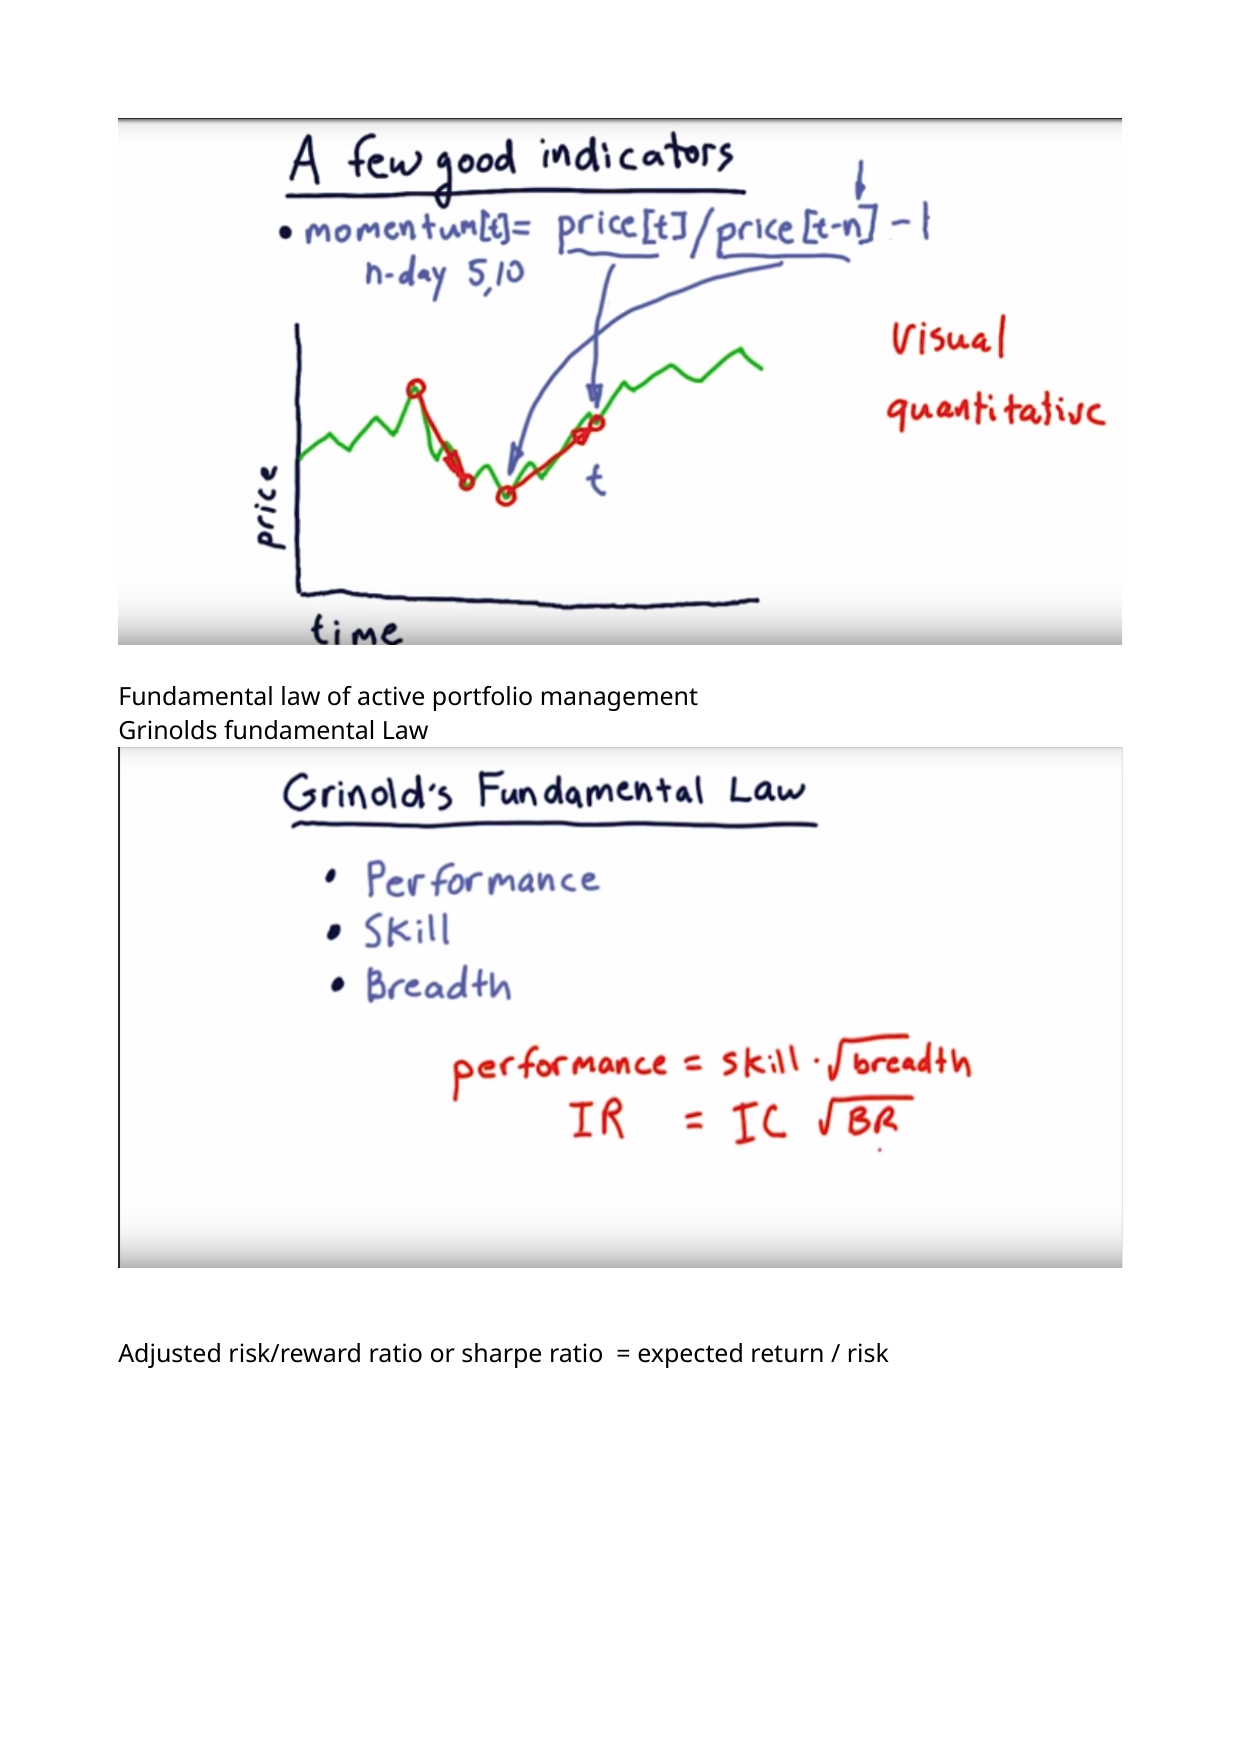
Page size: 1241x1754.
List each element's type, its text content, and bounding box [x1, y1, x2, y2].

text Adjusted risk/reward ratio or sharpe ratio = expected return / risk [118, 1335, 1122, 1369]
text Fundamental law of active portfolio management [118, 679, 1122, 713]
picture [118, 747, 1123, 1268]
picture [118, 118, 1123, 645]
text Grinolds fundamental Law [118, 713, 1122, 747]
